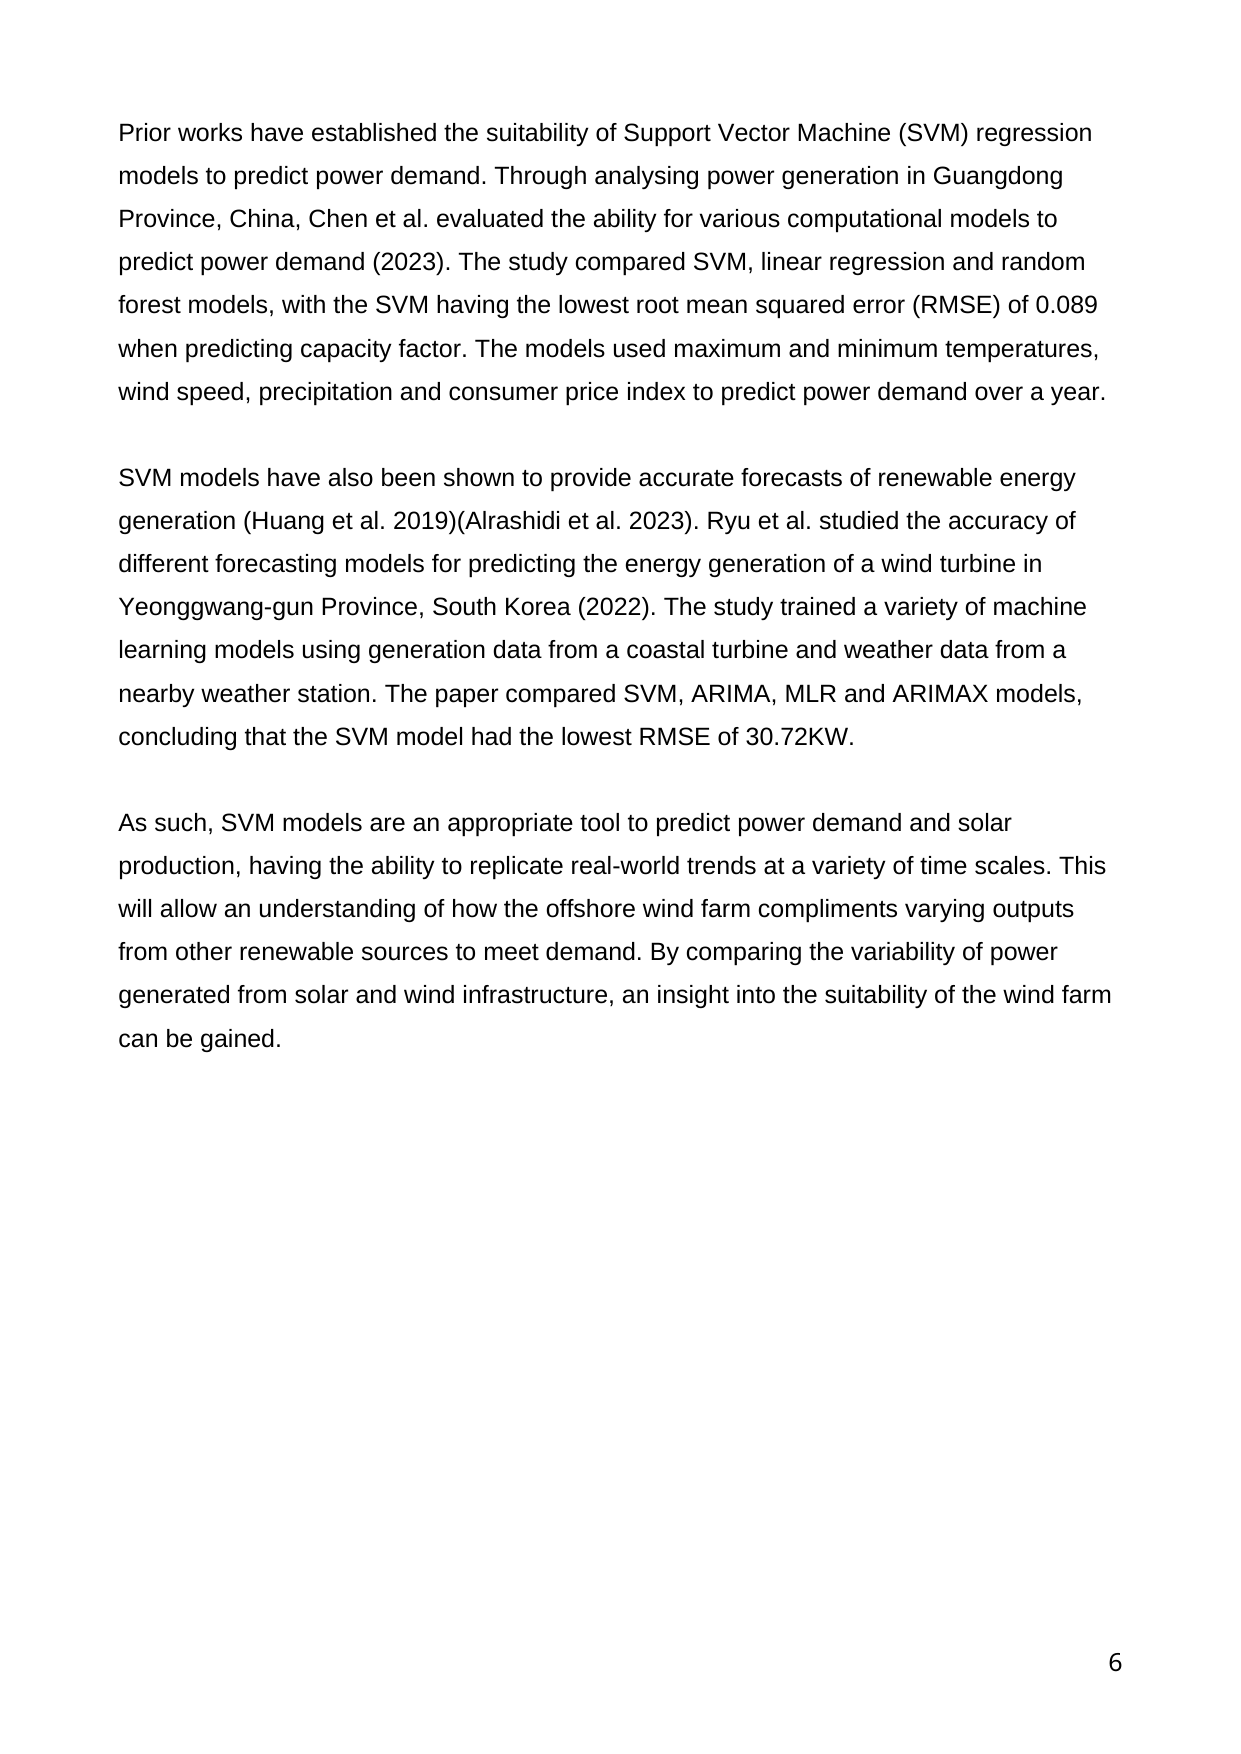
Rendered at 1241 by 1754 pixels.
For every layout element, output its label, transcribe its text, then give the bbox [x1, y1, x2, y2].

text As such, SVM models are an appropriate tool to predict power demand and solar production, having the ability to replicate real-world trends at a variety of time scales. This will allow an understanding of how the offshore wind farm compliments varying outputs from other renewable sources to meet demand. By comparing the variability of power generated from solar and wind infrastructure, an insight into the suitability of the wind farm can be gained. [118, 808, 1122, 1052]
text SVM models have also been shown to provide accurate forecasts of renewable energy generation (Huang et al. 2019)(Alrashidi et al. 2023). Ryu et al. studied the accuracy of different forecasting models for predicting the energy generation of a wind turbine in Yeonggwang-gun Province, South Korea (2022). The study trained a variety of machine learning models using generation data from a coastal turbine and weather data from a nearby weather station. The paper compared SVM, ARIMA, MLR and ARIMAX models, concluding that the SVM model had the lowest RMSE of 30.72KW. [118, 463, 1122, 751]
text Prior works have established the suitability of Support Vector Machine (SVM) regression models to predict power demand. Through analysing power generation in Guangdong Province, China, Chen et al. evaluated the ability for various computational models to predict power demand (2023). The study compared SVM, linear regression and random forest models, with the SVM having the lowest root mean squared error (RMSE) of 0.089 when predicting capacity factor. The models used maximum and minimum temperatures, wind speed, precipitation and consumer price index to predict power demand over a year. [118, 118, 1122, 406]
